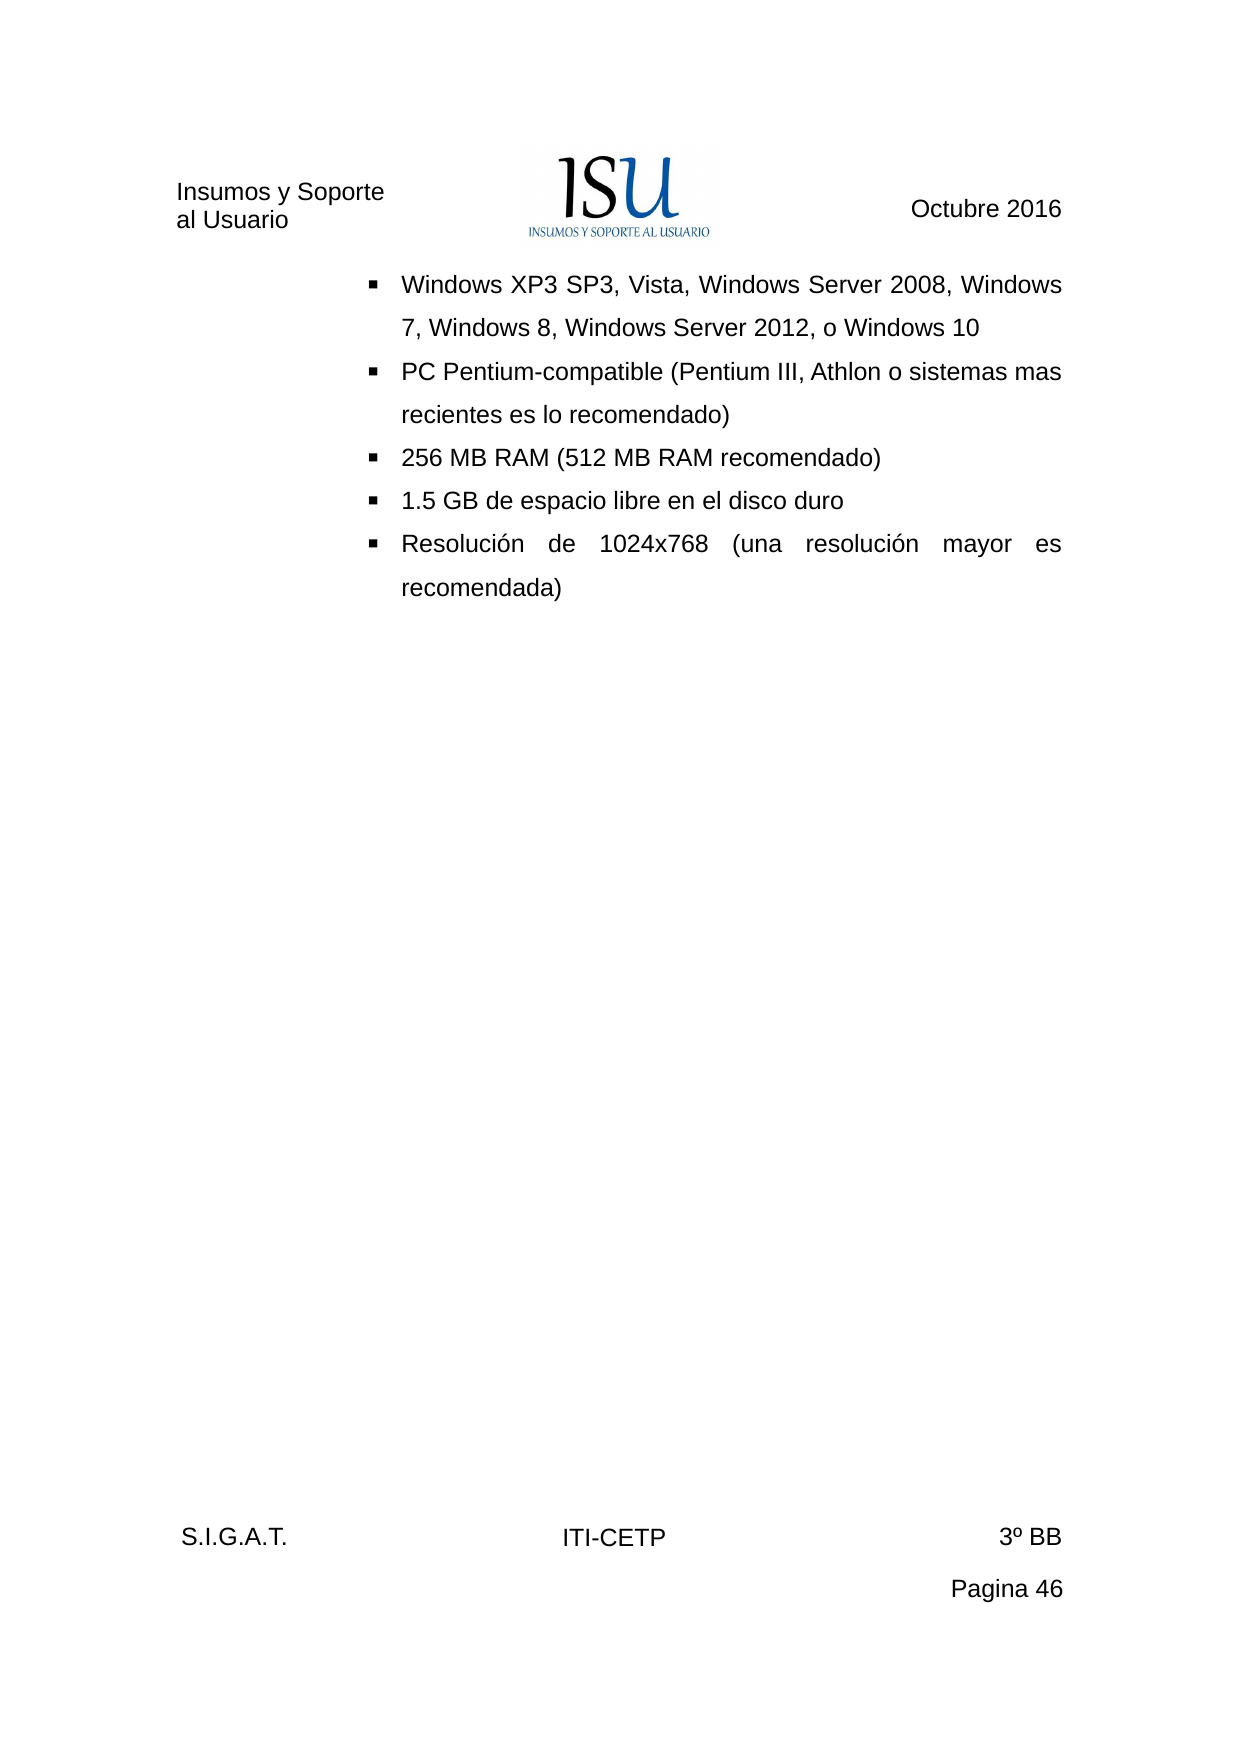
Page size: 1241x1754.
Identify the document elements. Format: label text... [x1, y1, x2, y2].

list Windows XP3 SP3, Vista, Windows Server 2008, Windows 7, Windows 8, Windows Server 2012, o Windows 10 [363, 270, 1063, 342]
list PC Pentium-compatible (Pentium III, Athlon o sistemas mas recientes es lo recomendado) [363, 357, 1063, 428]
list 1.5 GB de espacio libre en el disco duro [363, 486, 1063, 515]
list Resolución de 1024x768 (una resolución mayor es recomendada) [363, 529, 1063, 601]
list 256 MB RAM (512 MB RAM recomendado) [363, 443, 1063, 472]
picture [517, 138, 723, 252]
